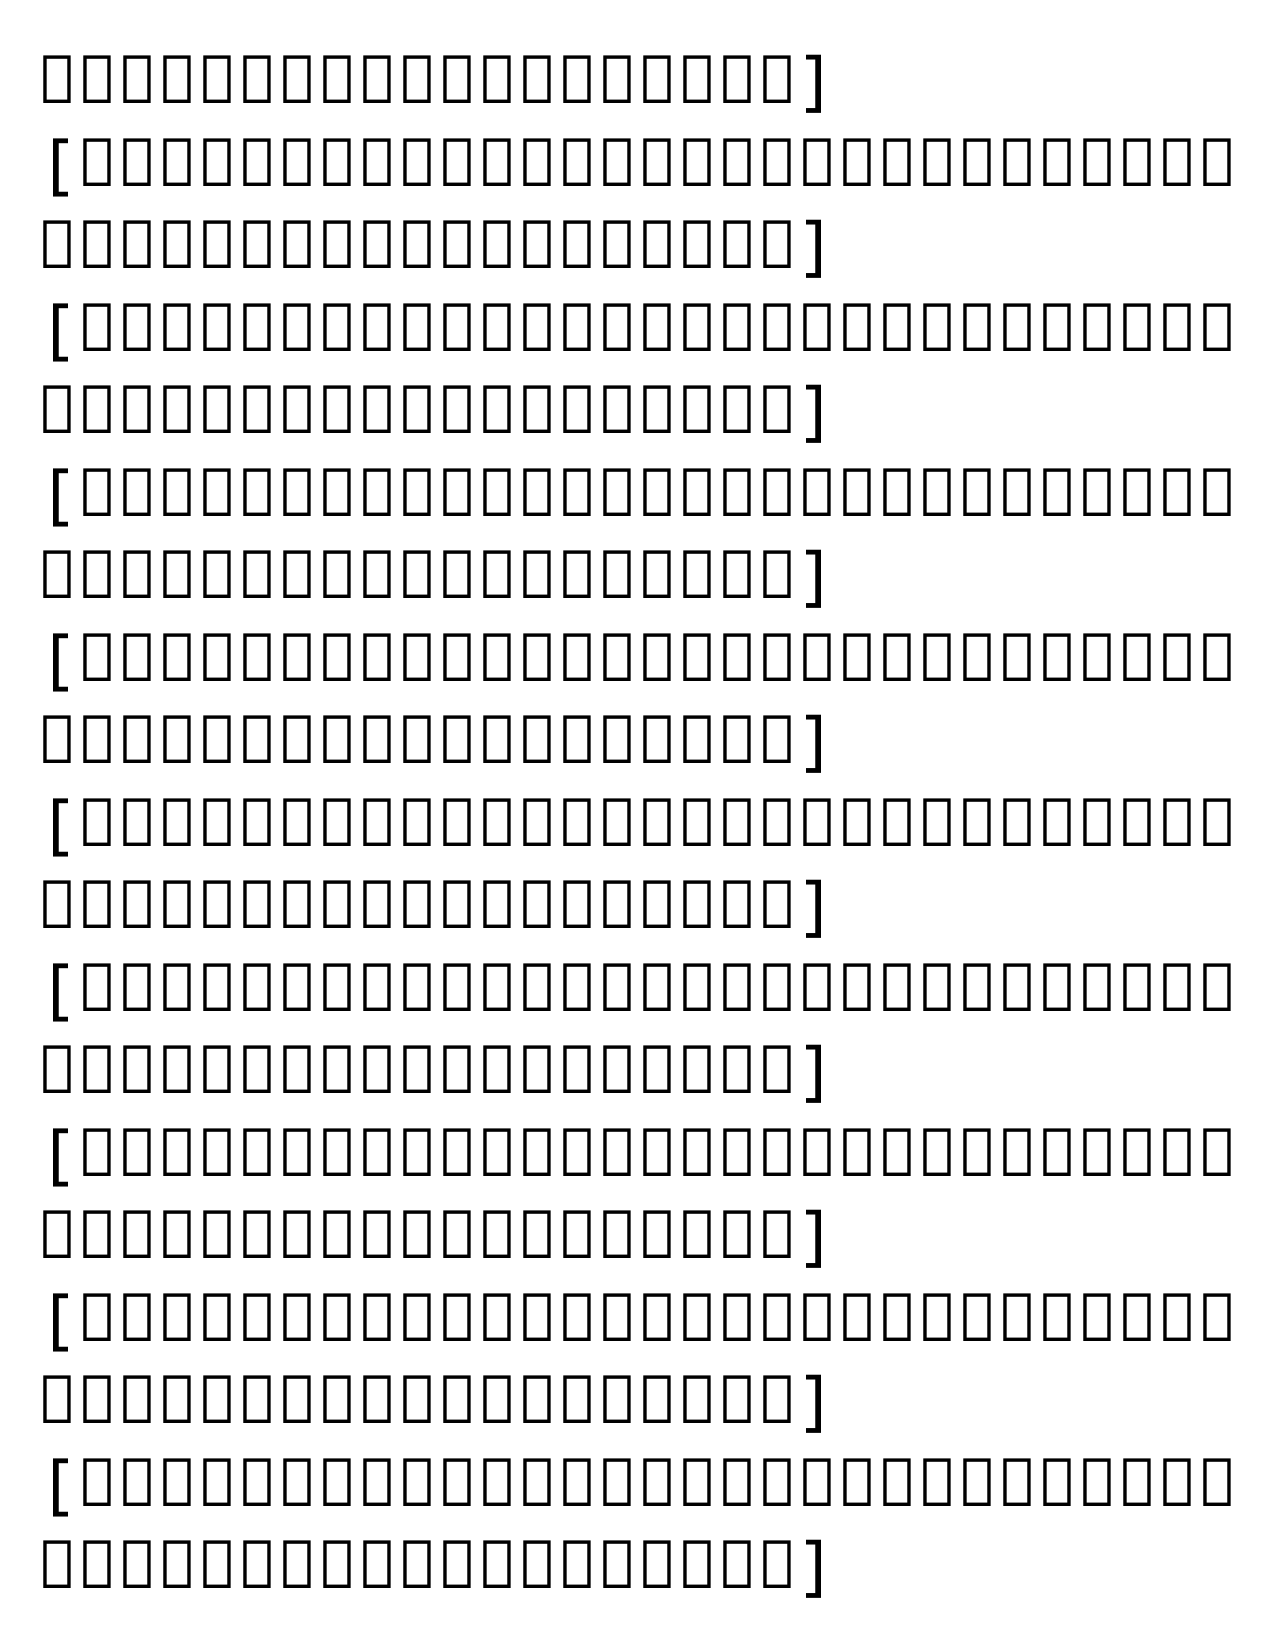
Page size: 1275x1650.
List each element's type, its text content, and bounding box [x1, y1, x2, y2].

text [󱤌󱦖󱥀󱤌󱦖󱥁󱤌󱦖󱥂󱤌󱦖󱥃󱤌󱦖󱥄󱤌󱦖󱥅󱤌󱦖󱥆󱤌󱦖󱥇󱤌󱦖󱥈󱤌󱦖󱥉󱤌󱦖󱥊󱤌󱦖󱥋󱤌󱦖󱥌󱤌󱦖󱥍󱤌󱦖󱥎󱤌󱦖󱥏] [37, 1275, 1237, 1440]
text [󱤌󱦖󱤰󱤌󱦖󱤱󱤌󱦖󱤲󱤌󱦖󱤳󱤌󱦖󱤴󱤌󱦖󱤵󱤌󱦖󱤶󱤌󱦖󱤷󱤌󱦖󱤸󱤌󱦖󱤹󱤌󱦖󱤺󱤌󱦖󱤻󱤌󱦖󱤼󱤌󱦖󱤽󱤌󱦖󱤾󱤌󱦖󱤿] [37, 1110, 1237, 1275]
text [󱤌󱦖󱤀󱤌󱦖󱤁󱤌󱦖󱤂󱤌󱦖󱤃󱤌󱦖󱤄󱤌󱦖󱤅󱤌󱦖󱤆󱤌󱦖󱤇󱤌󱦖󱤈󱤌󱦖󱤉󱤌󱦖󱤊󱤌󱦖󱤋󱤌󱦖󱤌󱤌󱦖󱤍󱤌󱦖󱤎󱤌󱦖󱤏] [37, 615, 1237, 780]
text [󱥀󱦕󱥁󱥂󱦕󱥃󱥄󱦕󱥅󱥆󱦕󱥇󱥈󱦕󱥉󱥊󱦕󱥋󱥌󱦕󱥍󱥎󱦕󱥏󱥐󱦕󱥑󱥒󱦕󱥓󱥔󱦕󱥕󱥖󱦕󱥗󱥘󱦕󱥙󱥚󱦕󱥛󱥜󱦕󱥝󱥞󱦕󱥟] [37, 285, 1237, 450]
text [󱤠󱦕󱤡󱤢󱦕󱤣󱤤󱦕󱤥󱤦󱦕󱤧󱤨󱦕󱤩󱤪󱦕󱤫󱤬󱦕󱤭󱤮󱦕󱤯󱤰󱦕󱤱󱤲󱦕󱤳󱤴󱦕󱤵󱤶󱦕󱤷󱤸󱦕󱤹󱤺󱦕󱤻󱤼󱦕󱤽󱤾󱦕󱤿] [37, 120, 1237, 285]
text [󱤌󱦖󱥐󱤌󱦖󱥑󱤌󱦖󱥒󱤌󱦖󱥓󱤌󱦖󱥔󱤌󱦖󱥕󱤌󱦖󱥖󱤌󱦖󱥗󱤌󱦖󱥘󱤌󱦖󱥙󱤌󱦖󱥚󱤌󱦖󱥛󱤌󱦖󱥜󱤌󱦖󱥝󱤌󱦖󱥞󱤌󱦖󱥟] [37, 1440, 1237, 1605]
text 󱤓󱤔󱦕󱤕󱤖󱦕󱤗󱤘󱦕󱤙󱤚󱦕󱤛󱤜󱦕󱤝󱤞󱦕󱤟] [37, 37, 1237, 120]
text [󱤌󱦖󱤐󱤌󱦖󱤑󱤌󱦖󱤒󱤌󱦖󱤓󱤌󱦖󱤔󱤌󱦖󱤕󱤌󱦖󱤖󱤌󱦖󱤗󱤌󱦖󱤘󱤌󱦖󱤙󱤌󱦖󱤚󱤌󱦖󱤛󱤌󱦖󱤜󱤌󱦖󱤝󱤌󱦖󱤞󱤌󱦖󱤟] [37, 780, 1237, 945]
text [󱤌󱦖󱤠󱤌󱦖󱤡󱤌󱦖󱤢󱤌󱦖󱤣󱤌󱦖󱤤󱤌󱦖󱤥󱤌󱦖󱤦󱤌󱦖󱤧󱤌󱦖󱤨󱤌󱦖󱤩󱤌󱦖󱤪󱤌󱦖󱤫󱤌󱦖󱤬󱤌󱦖󱤭󱤌󱦖󱤮󱤌󱦖󱤯] [37, 945, 1237, 1110]
text [󱥠󱦕󱥡󱥢󱦕󱥣󱥤󱦕󱥥󱥦󱦕󱥧󱥨󱦕󱥩󱥪󱦕󱥫󱥬󱦕󱥭󱥮󱦕󱥯󱥰󱦕󱥱󱥲󱦕󱥳󱥴󱦕󱥵󱥶󱦕󱥷󱥸󱦕󱥹󱥺󱦕󱥻󱥼󱦕󱥽󱥾󱦕󱥿] [37, 450, 1237, 615]
